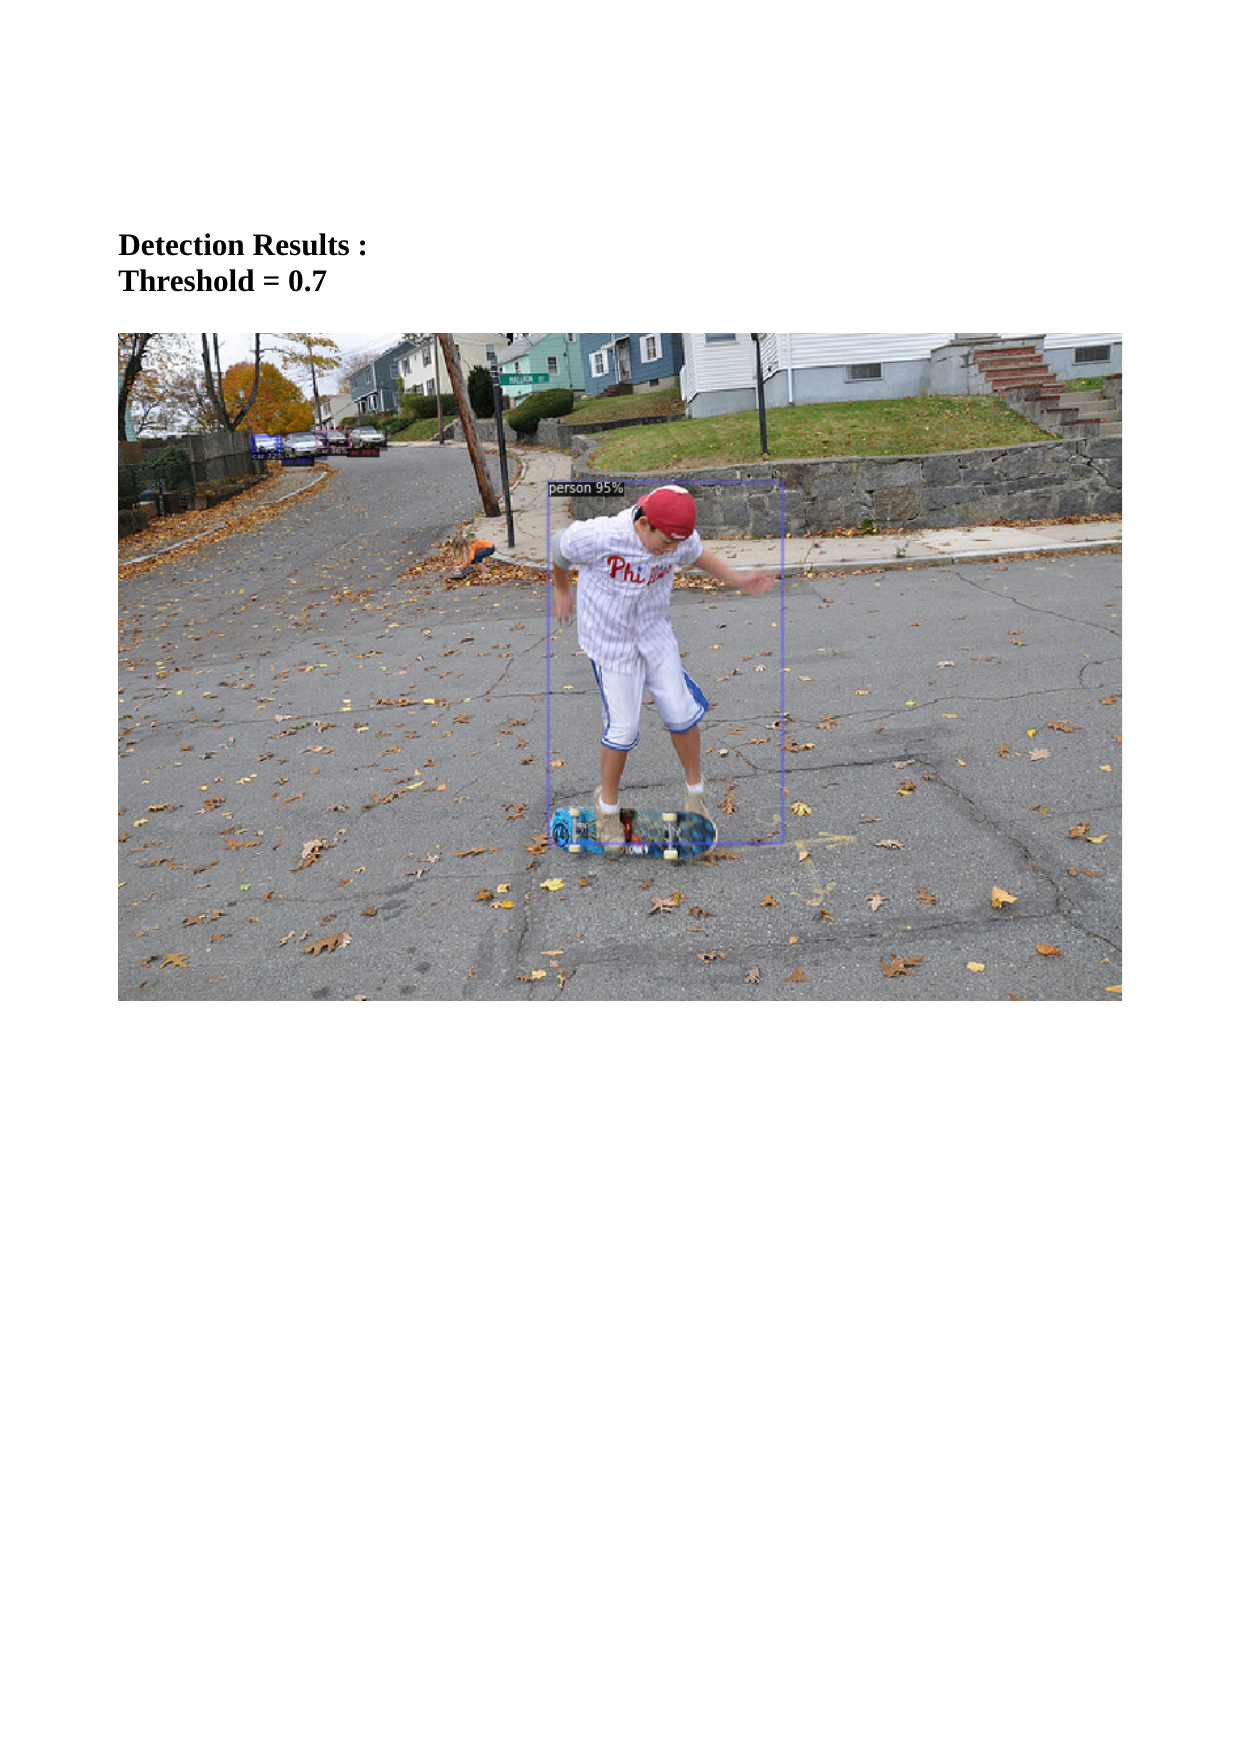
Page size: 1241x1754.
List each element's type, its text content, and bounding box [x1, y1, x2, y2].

text Detection Results : [118, 226, 1122, 262]
text Threshold = 0.7 [118, 262, 1122, 298]
picture [118, 333, 1123, 1001]
